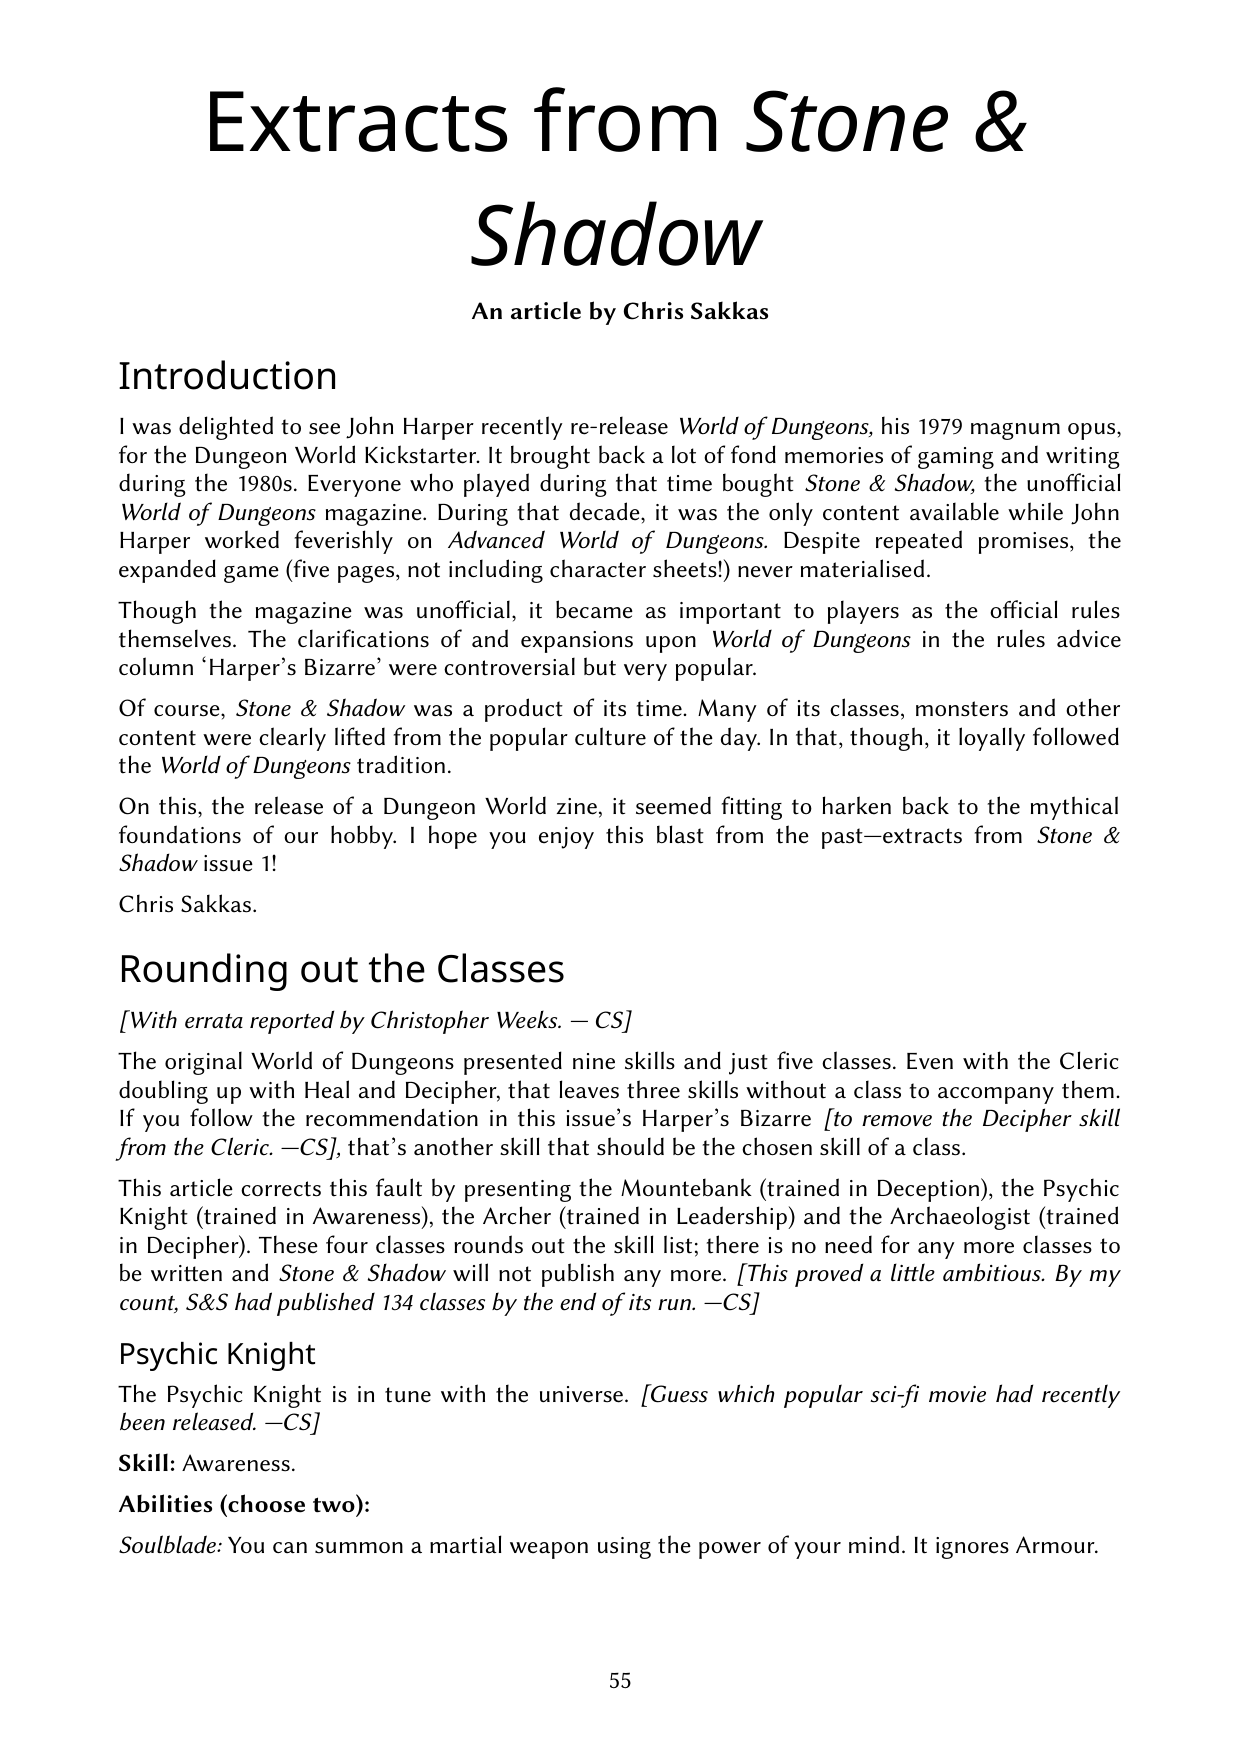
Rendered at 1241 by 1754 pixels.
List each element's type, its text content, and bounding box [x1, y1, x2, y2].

text The Psychic Knight is in tune with the universe. [Guess which popular sci-fi movie had recently been released. —CS] [118, 1380, 1122, 1437]
text On this, the release of a Dungeon World zine, it seemed fitting to harken back to the mythical foundations of our hobby. I hope you enjoy this blast from the past—extracts from Stone & Shadow issue 1! [118, 792, 1122, 878]
subtitle Psychic Knight [118, 1333, 1122, 1373]
text [With errata reported by Christopher Weeks. — CS] [118, 1006, 1122, 1035]
text Soulblade: You can summon a martial weapon using the power of your mind. It ignores Armour. [118, 1532, 1122, 1560]
text The original World of Dungeons presented nine skills and just five classes. Even with the Cleric doubling up with Heal and Decipher, that leaves three skills without a class to accompany them. If you follow the recommendation in this issue’s Harper’s Bizarre [to remove the Decipher skill from the Cleric. —CS], that’s another skill that should be the chosen skill of a class. [118, 1047, 1122, 1161]
text Though the magazine was unofficial, it became as important to players as the official rules themselves. The clarifications of and expansions upon World of Dungeons in the rules advice column ‘Harper’s Bizarre’ were controversial but very popular. [118, 596, 1122, 682]
subtitle Introduction [118, 349, 1122, 400]
subtitle Rounding out the Classes [118, 943, 1122, 994]
text Chris Sakkas. [118, 891, 1122, 919]
text Of course, Stone & Shadow was a product of its time. Many of its classes, monsters and other content were clearly lifted from the popular culture of the day. In that, though, it loyally followed the World of Dungeons tradition. [118, 694, 1122, 780]
text An article by Chris Sakkas [118, 297, 1122, 325]
text This article corrects this fault by presenting the Mountebank (trained in Deception), the Psychic Knight (trained in Awareness), the Archer (trained in Leadership) and the Archaeologist (trained in Decipher). These four classes rounds out the skill list; there is no need for any more classes to be written and Stone & Shadow will not publish any more. [This proved a little ambitious. By my count, S&S had published 134 classes by the end of its run. —CS] [118, 1174, 1122, 1317]
text Skill: Awareness. [118, 1449, 1122, 1478]
text Abilities (choose two): [118, 1491, 1122, 1519]
subtitle Extracts from Stone & Shadow [118, 63, 1122, 290]
text I was delighted to see John Harper recently re-release World of Dungeons, his 1979 magnum opus, for the Dungeon World Kickstarter. It brought back a lot of fond memories of gaming and writing during the 1980s. Everyone who played during that time bought Stone & Shadow, the unofficial World of Dungeons magazine. During that decade, it was the only content available while John Harper worked feverishly on Advanced World of Dungeons. Despite repeated promises, the expanded game (five pages, not including character sheets!) never materialised. [118, 412, 1122, 584]
